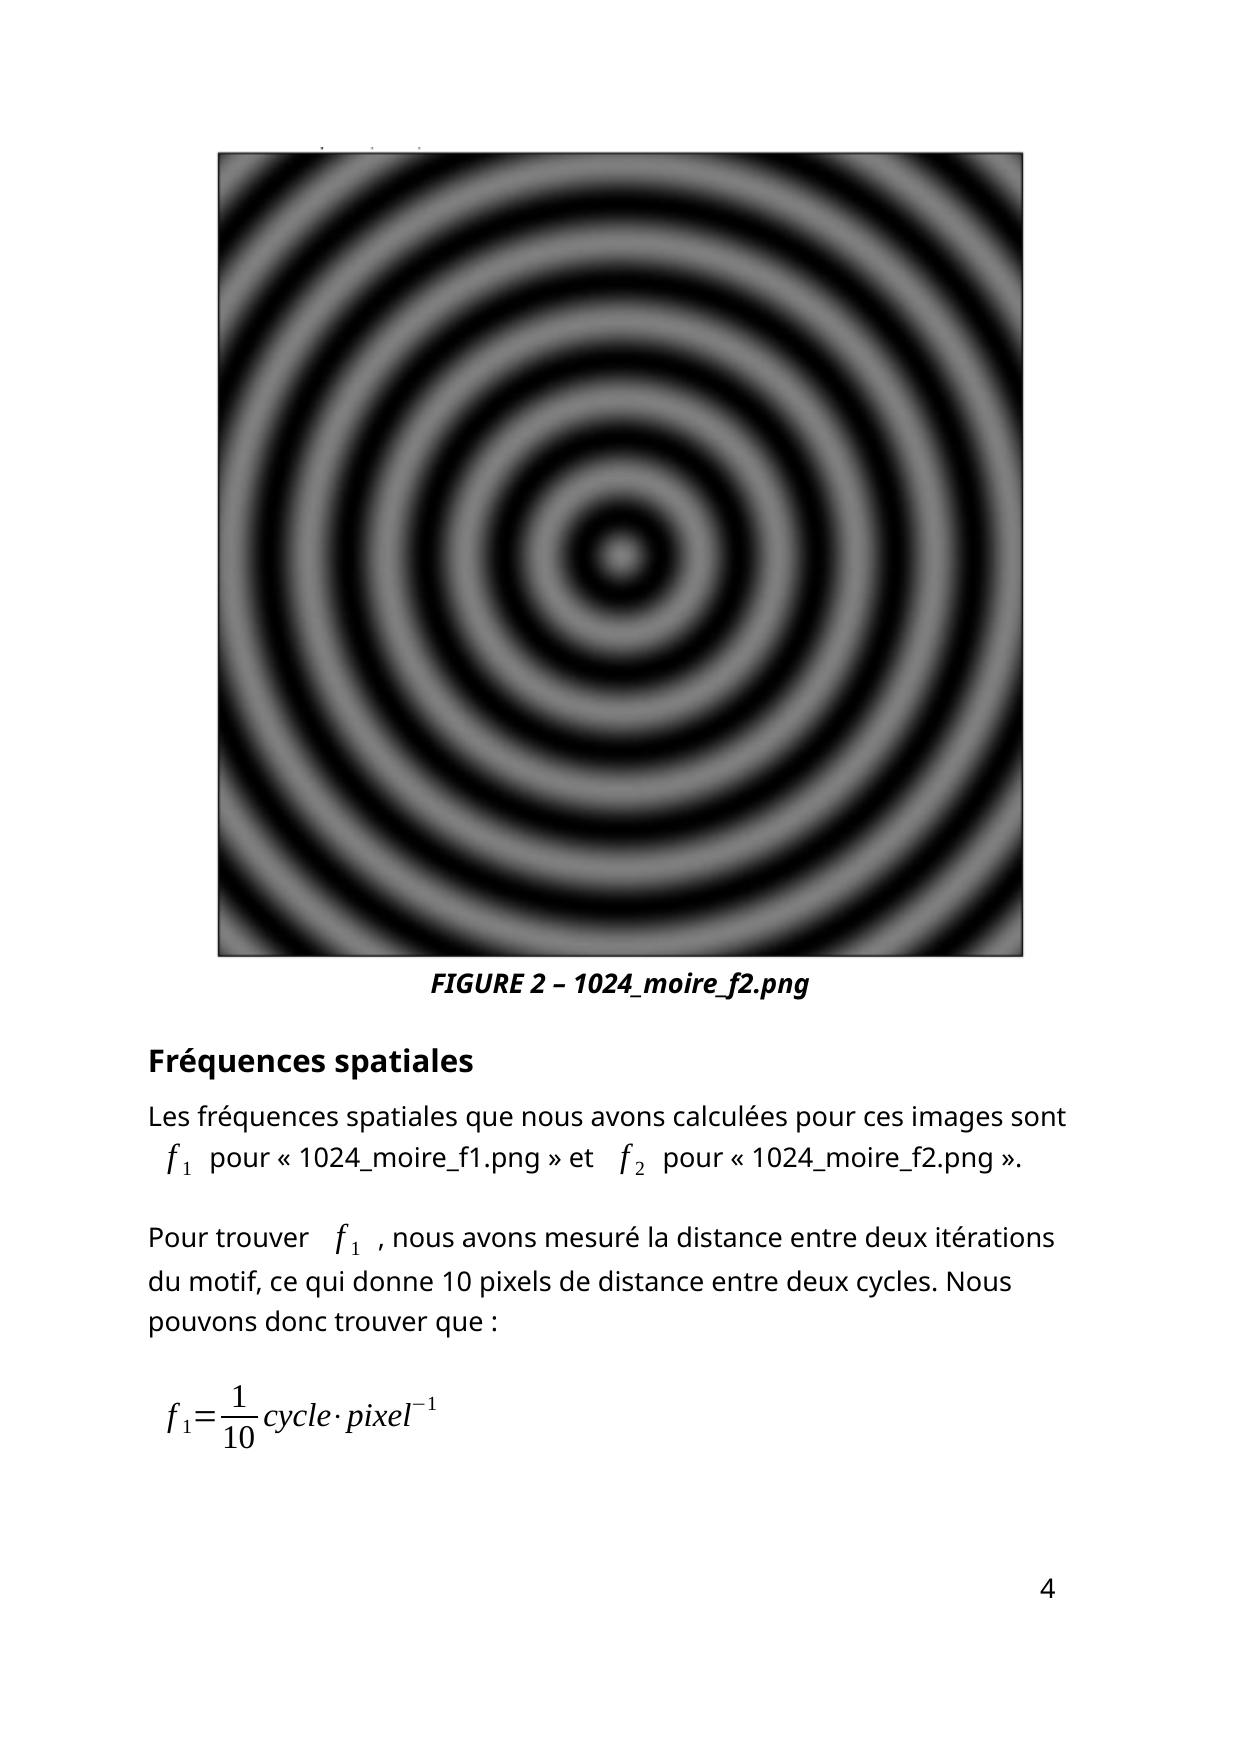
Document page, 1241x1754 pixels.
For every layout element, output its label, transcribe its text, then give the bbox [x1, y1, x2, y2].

text FIGURE 2 – 1024_moire_f2.png [148, 148, 1093, 1001]
picture [213, 147, 1027, 962]
text Les fréquences spatiales que nous avons calculées pour ces images sont pour « 1024_moire_f1.png » et pour « 1024_moire_f2.png ». [148, 1098, 1093, 1179]
text Fréquences spatiales [148, 1039, 1093, 1082]
text Pour trouver , nous avons mesuré la distance entre deux itérations du motif, ce qui donne 10 pixels de distance entre deux cycles. Nous pouvons donc trouver que : [148, 1218, 1093, 1339]
